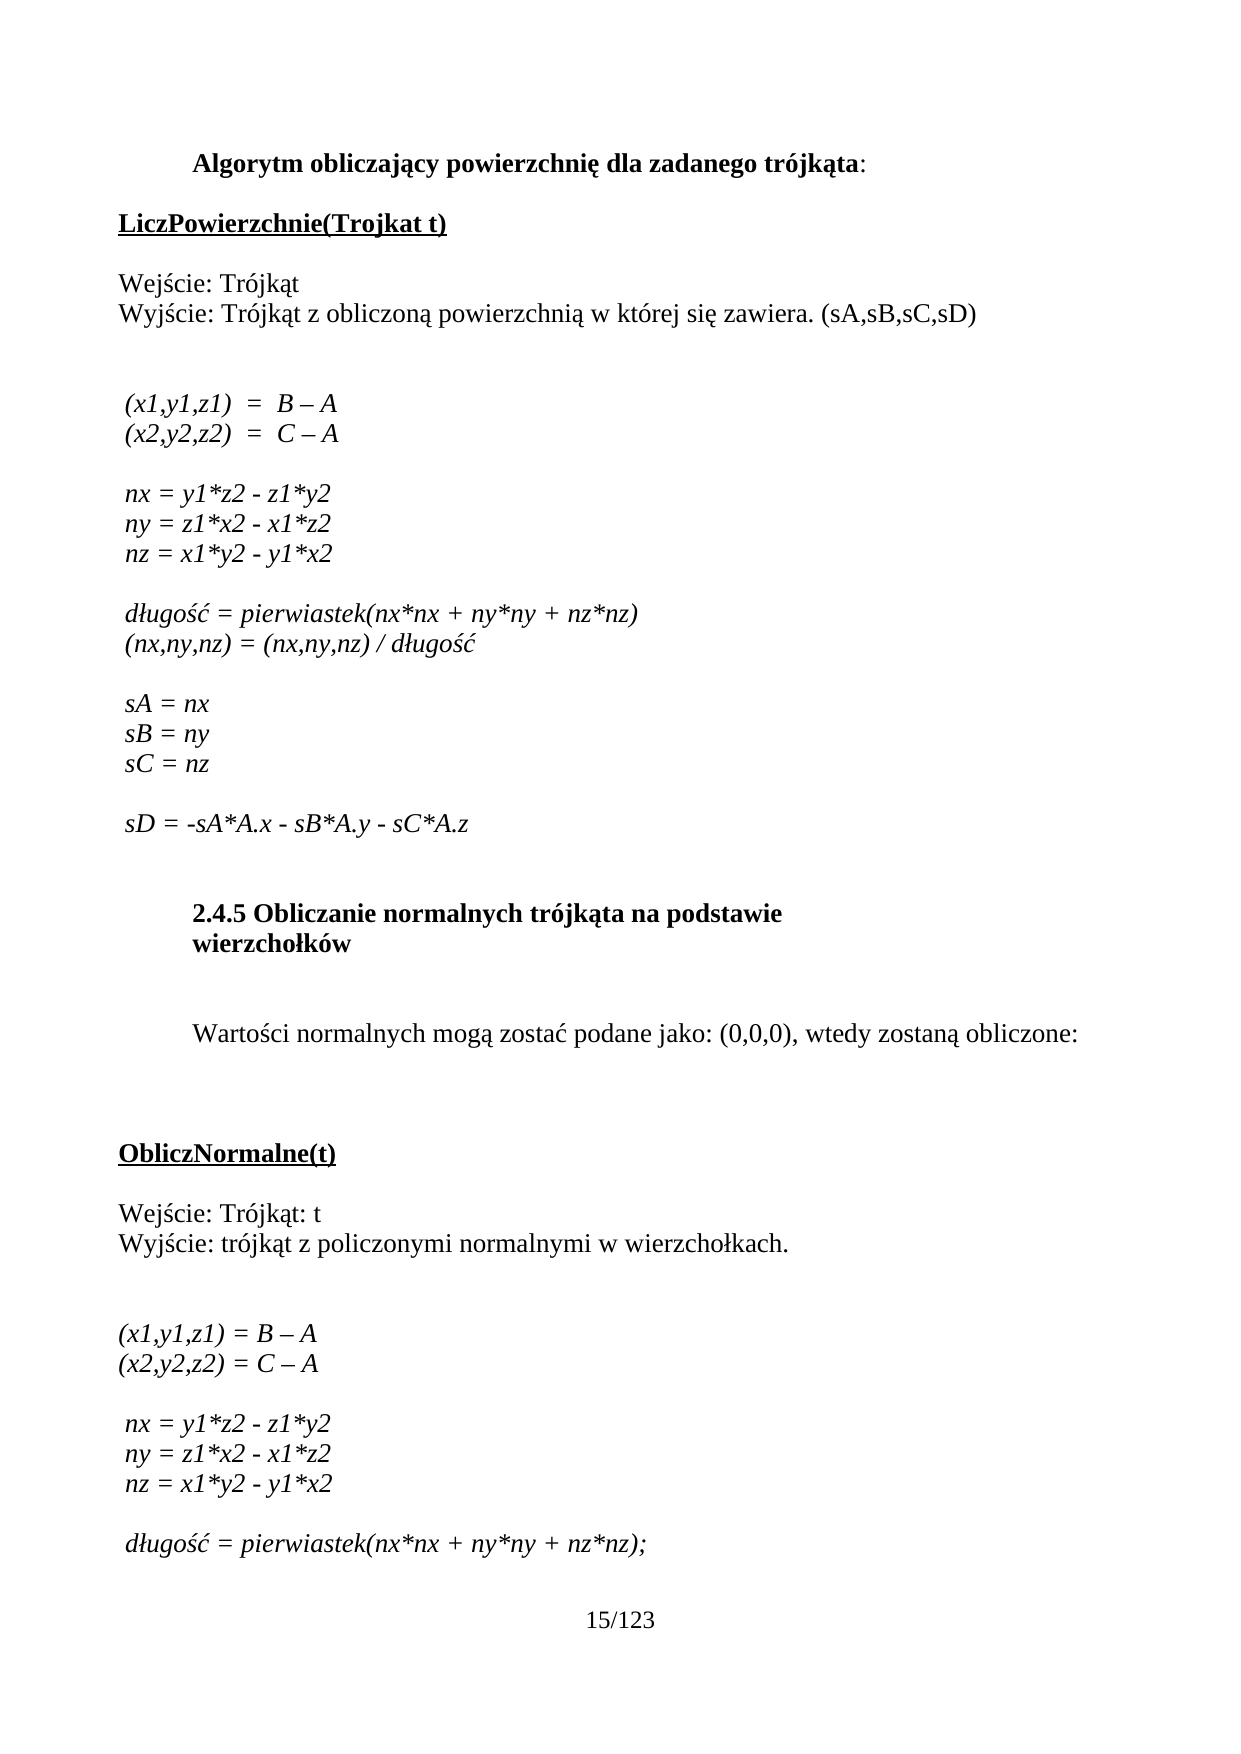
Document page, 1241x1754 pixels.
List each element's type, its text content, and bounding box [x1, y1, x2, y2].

text ny = z1*x2 - x1*z2 [118, 1438, 1122, 1468]
text Wejście: Trójkąt [118, 268, 1122, 298]
text sA = nx [118, 688, 1122, 718]
text (x1,y1,z1) = B – A [118, 388, 1122, 418]
text sD = -sA*A.x - sB*A.y - sC*A.z [118, 808, 1122, 838]
text sB = ny [118, 718, 1122, 748]
text Wejście: Trójkąt: t [118, 1198, 1122, 1228]
text nz = x1*y2 - y1*x2 [118, 538, 1122, 568]
text (x2,y2,z2) = C – A [118, 418, 1122, 448]
text Wyjście: trójkąt z policzonymi normalnymi w wierzchołkach. [118, 1228, 1122, 1258]
text (x2,y2,z2) = C – A [118, 1348, 1122, 1378]
text długość = pierwiastek(nx*nx + ny*ny + nz*nz) [118, 598, 1122, 628]
text Wyjście: Trójkąt z obliczoną powierzchnią w której się zawiera. (sA,sB,sC,sD) [118, 298, 1122, 328]
text Wartości normalnych mogą zostać podane jako: (0,0,0), wtedy zostaną obliczone: [118, 1018, 1122, 1048]
text sC = nz [118, 748, 1122, 778]
text nx = y1*z2 - z1*y2 [118, 1408, 1122, 1438]
text długość = pierwiastek(nx*nx + ny*ny + nz*nz); [118, 1528, 1122, 1558]
text nx = y1*z2 - z1*y2 [118, 478, 1122, 508]
text (x1,y1,z1) = B – A [118, 1318, 1122, 1348]
text ObliczNormalne(t) [118, 1138, 1122, 1168]
text Algorytm obliczający powierzchnię dla zadanego trójkąta: [118, 148, 1122, 178]
text (nx,ny,nz) = (nx,ny,nz) / długość [118, 628, 1122, 658]
text ny = z1*x2 - x1*z2 [118, 508, 1122, 538]
text LiczPowierzchnie(Trojkat t) [118, 208, 1122, 238]
text 2.4.5 Obliczanie normalnych trójkąta na podstawie wierzchołków [118, 898, 1122, 958]
text nz = x1*y2 - y1*x2 [118, 1468, 1122, 1498]
